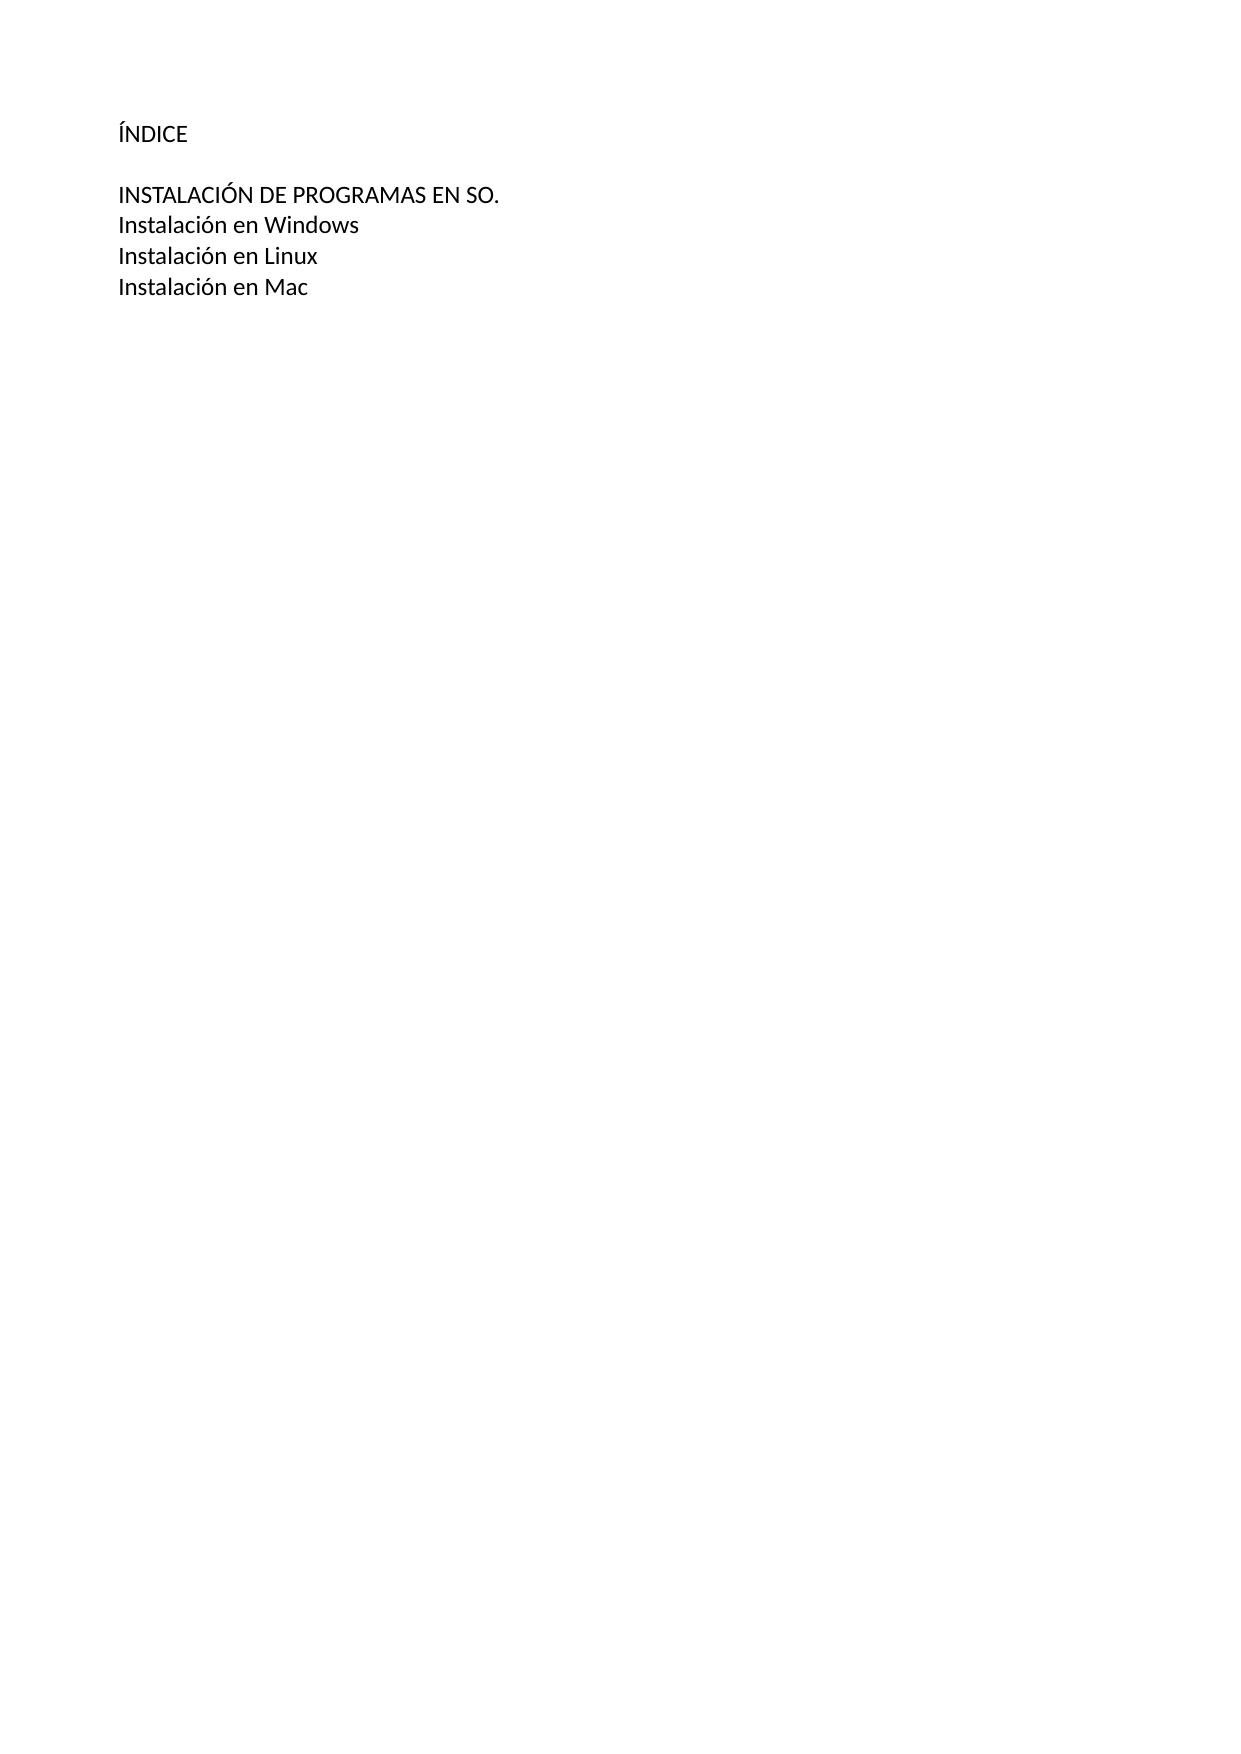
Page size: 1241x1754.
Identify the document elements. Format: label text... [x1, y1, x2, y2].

text INSTALACIÓN DE PROGRAMAS EN SO. [118, 179, 1122, 210]
text ÍNDICE [118, 118, 1122, 149]
text Instalación en Windows [118, 210, 1122, 240]
text Instalación en Mac [118, 271, 1122, 301]
text Instalación en Linux [118, 240, 1122, 271]
